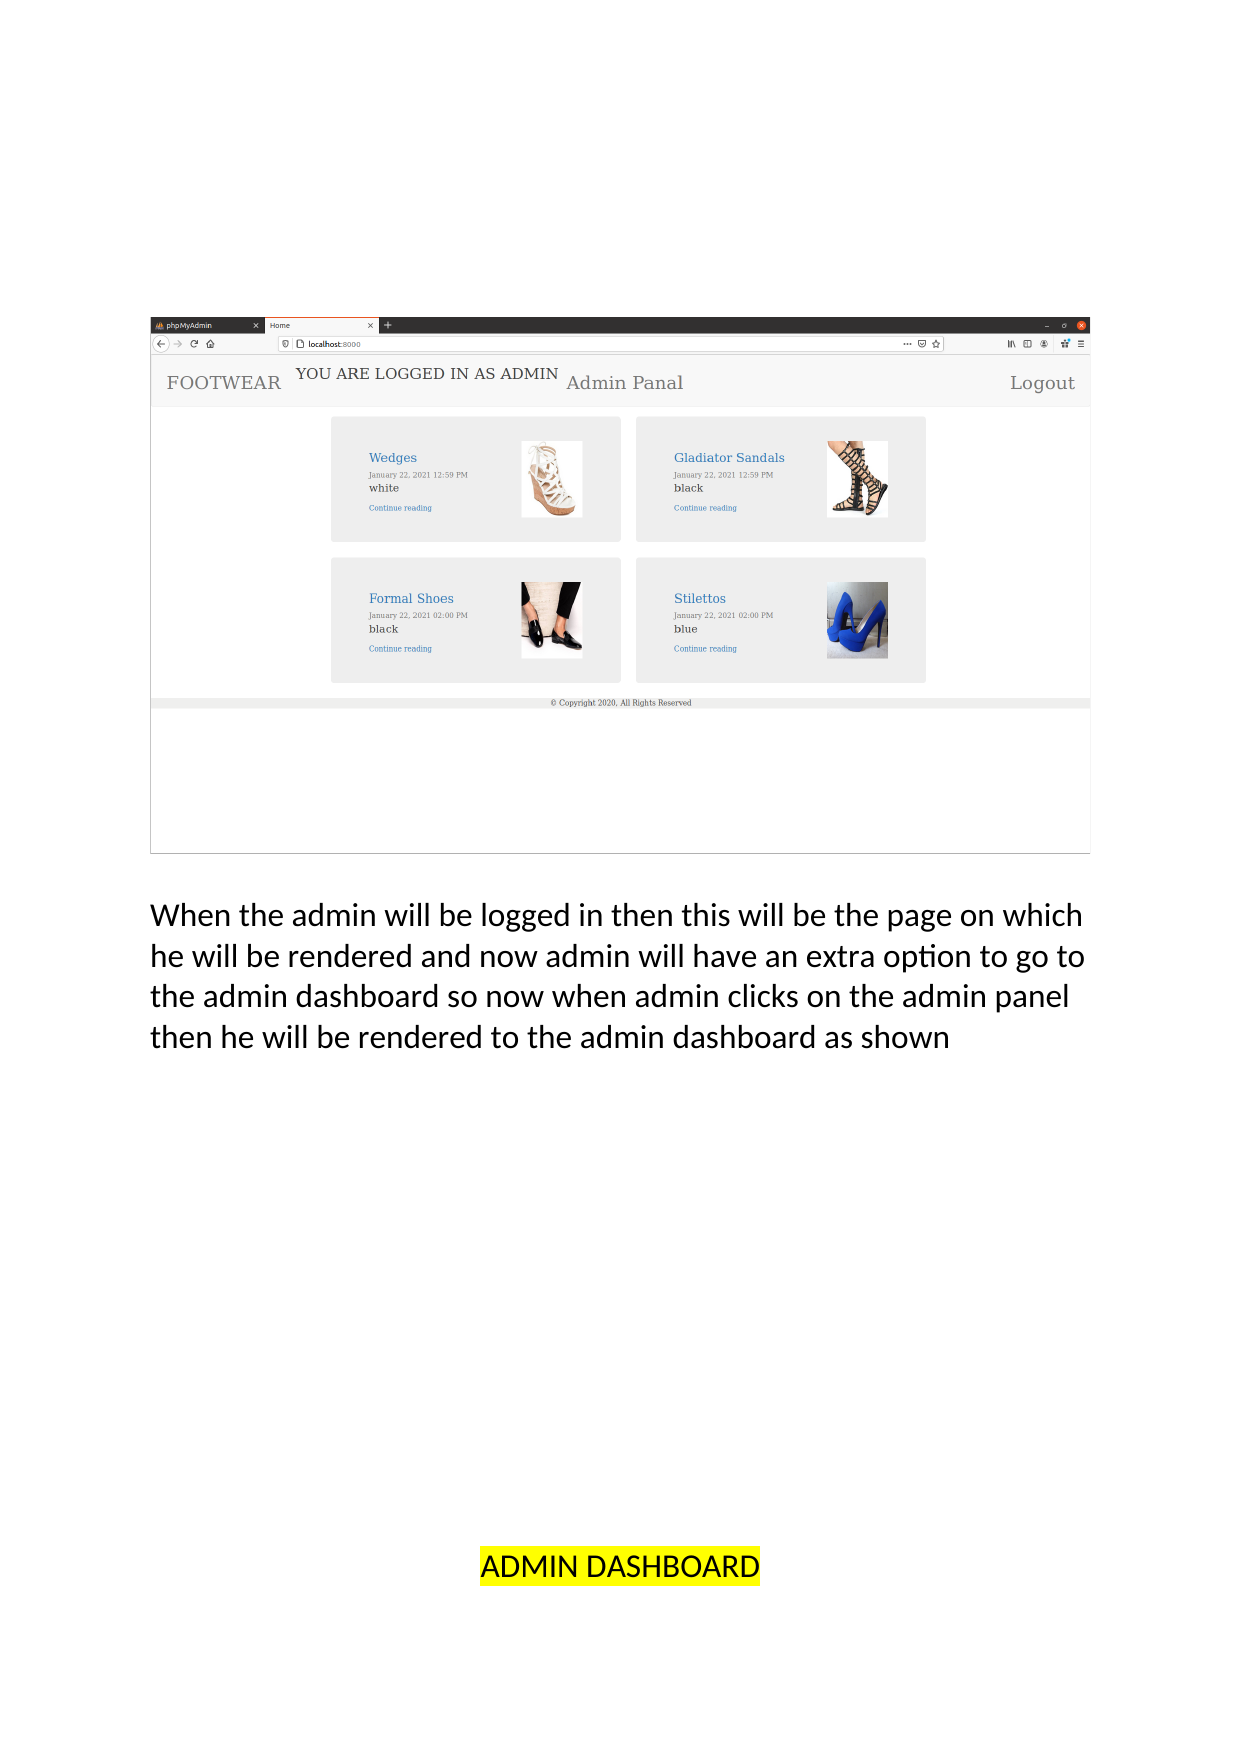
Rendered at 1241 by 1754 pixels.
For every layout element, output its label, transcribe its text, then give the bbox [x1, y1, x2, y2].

picture [150, 317, 1091, 854]
list ADMIN DASHBOARD [150, 1546, 1090, 1586]
list When the admin will be logged in then this will be the page on which he will be rendered and now admin will have an extra option to go to the admin dashboard so now when admin clicks on the admin panel then he will be rendered to the admin dashboard as shown [150, 894, 1090, 1057]
